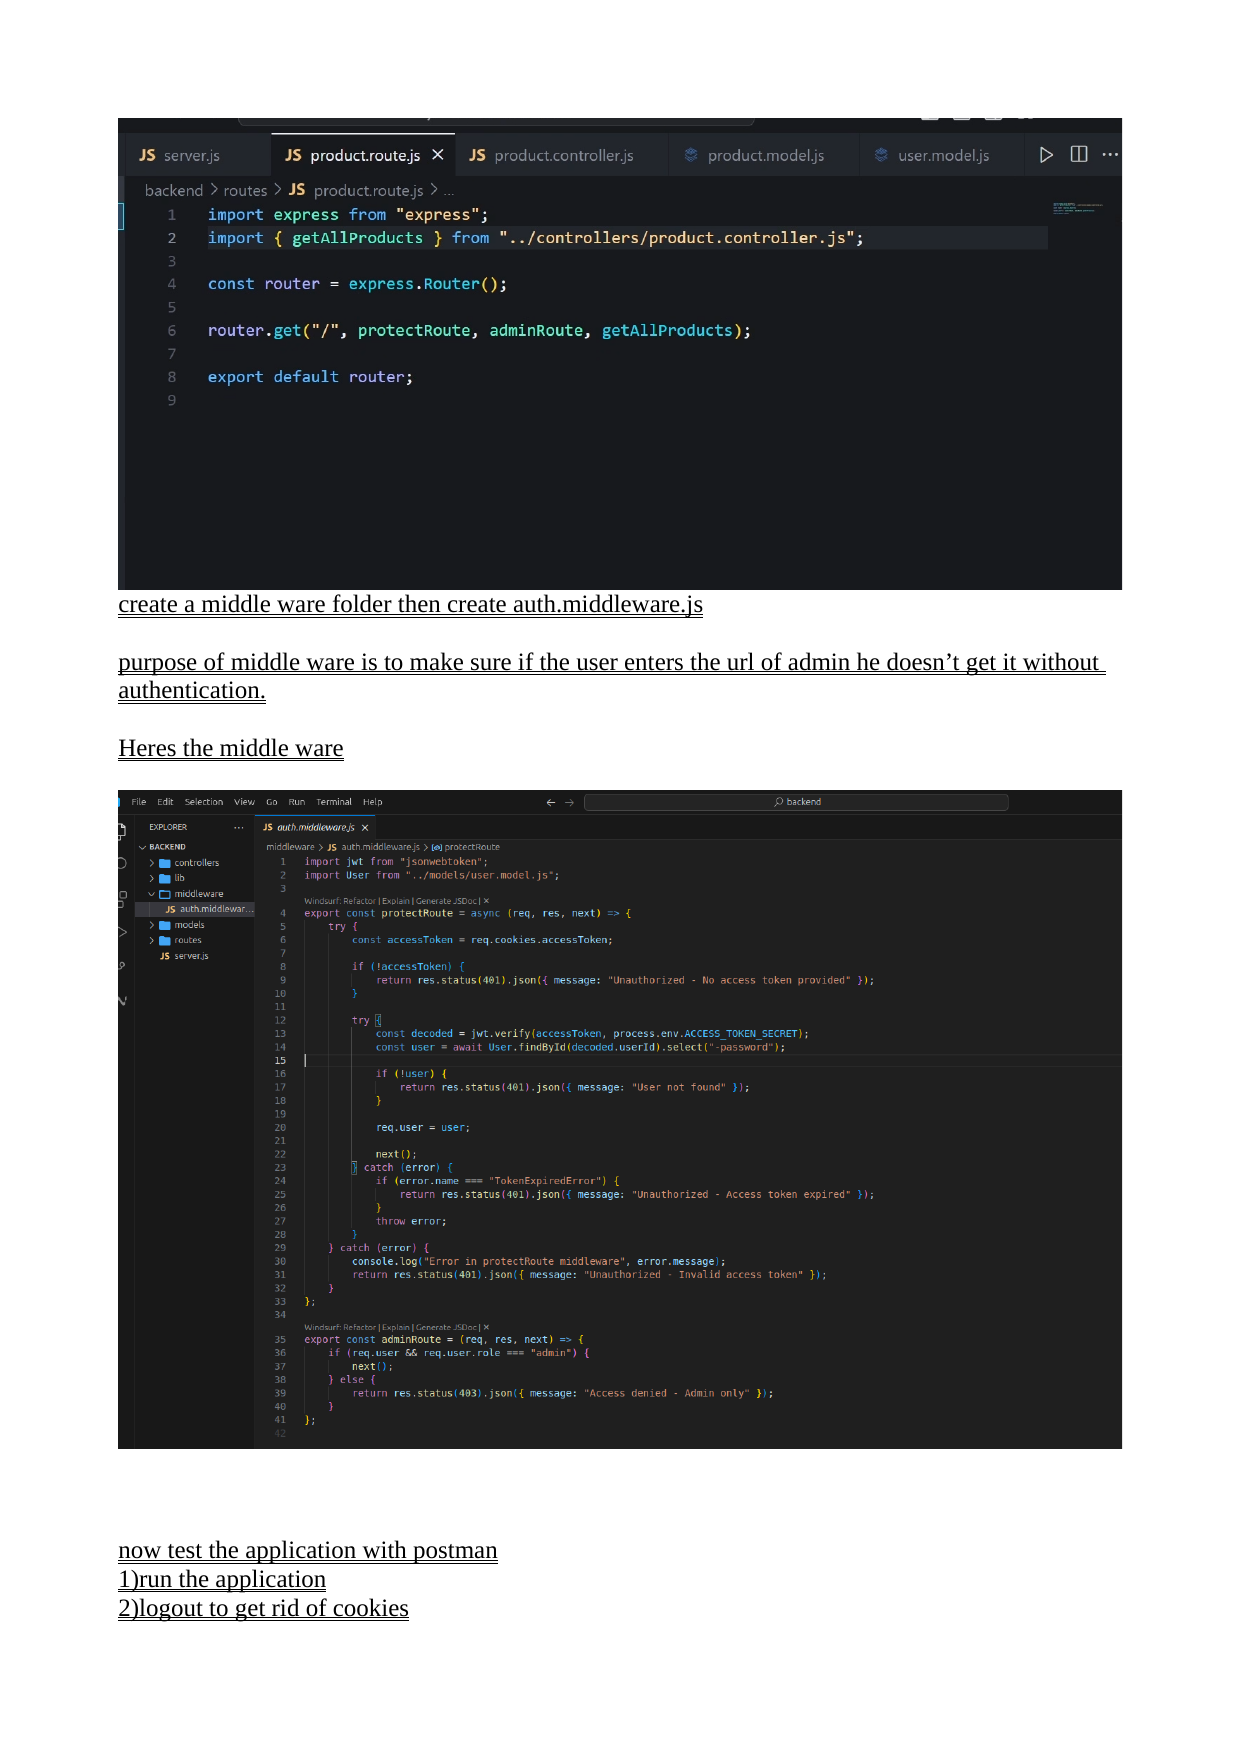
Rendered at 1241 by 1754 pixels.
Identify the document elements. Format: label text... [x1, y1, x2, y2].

text 2)logout to get rid of cookies [118, 1593, 1122, 1621]
text purpose of middle ware is to make sure if the user enters the url of admin he doesn’t get it without authentication. [118, 647, 1122, 704]
picture [118, 790, 1123, 1449]
picture [118, 118, 1123, 590]
text create a middle ware folder then create auth.middleware.js [118, 590, 1122, 618]
text now test the application with postman [118, 1535, 1122, 1564]
text Heres the middle ware [118, 733, 1122, 762]
text 1)run the application [118, 1564, 1122, 1593]
